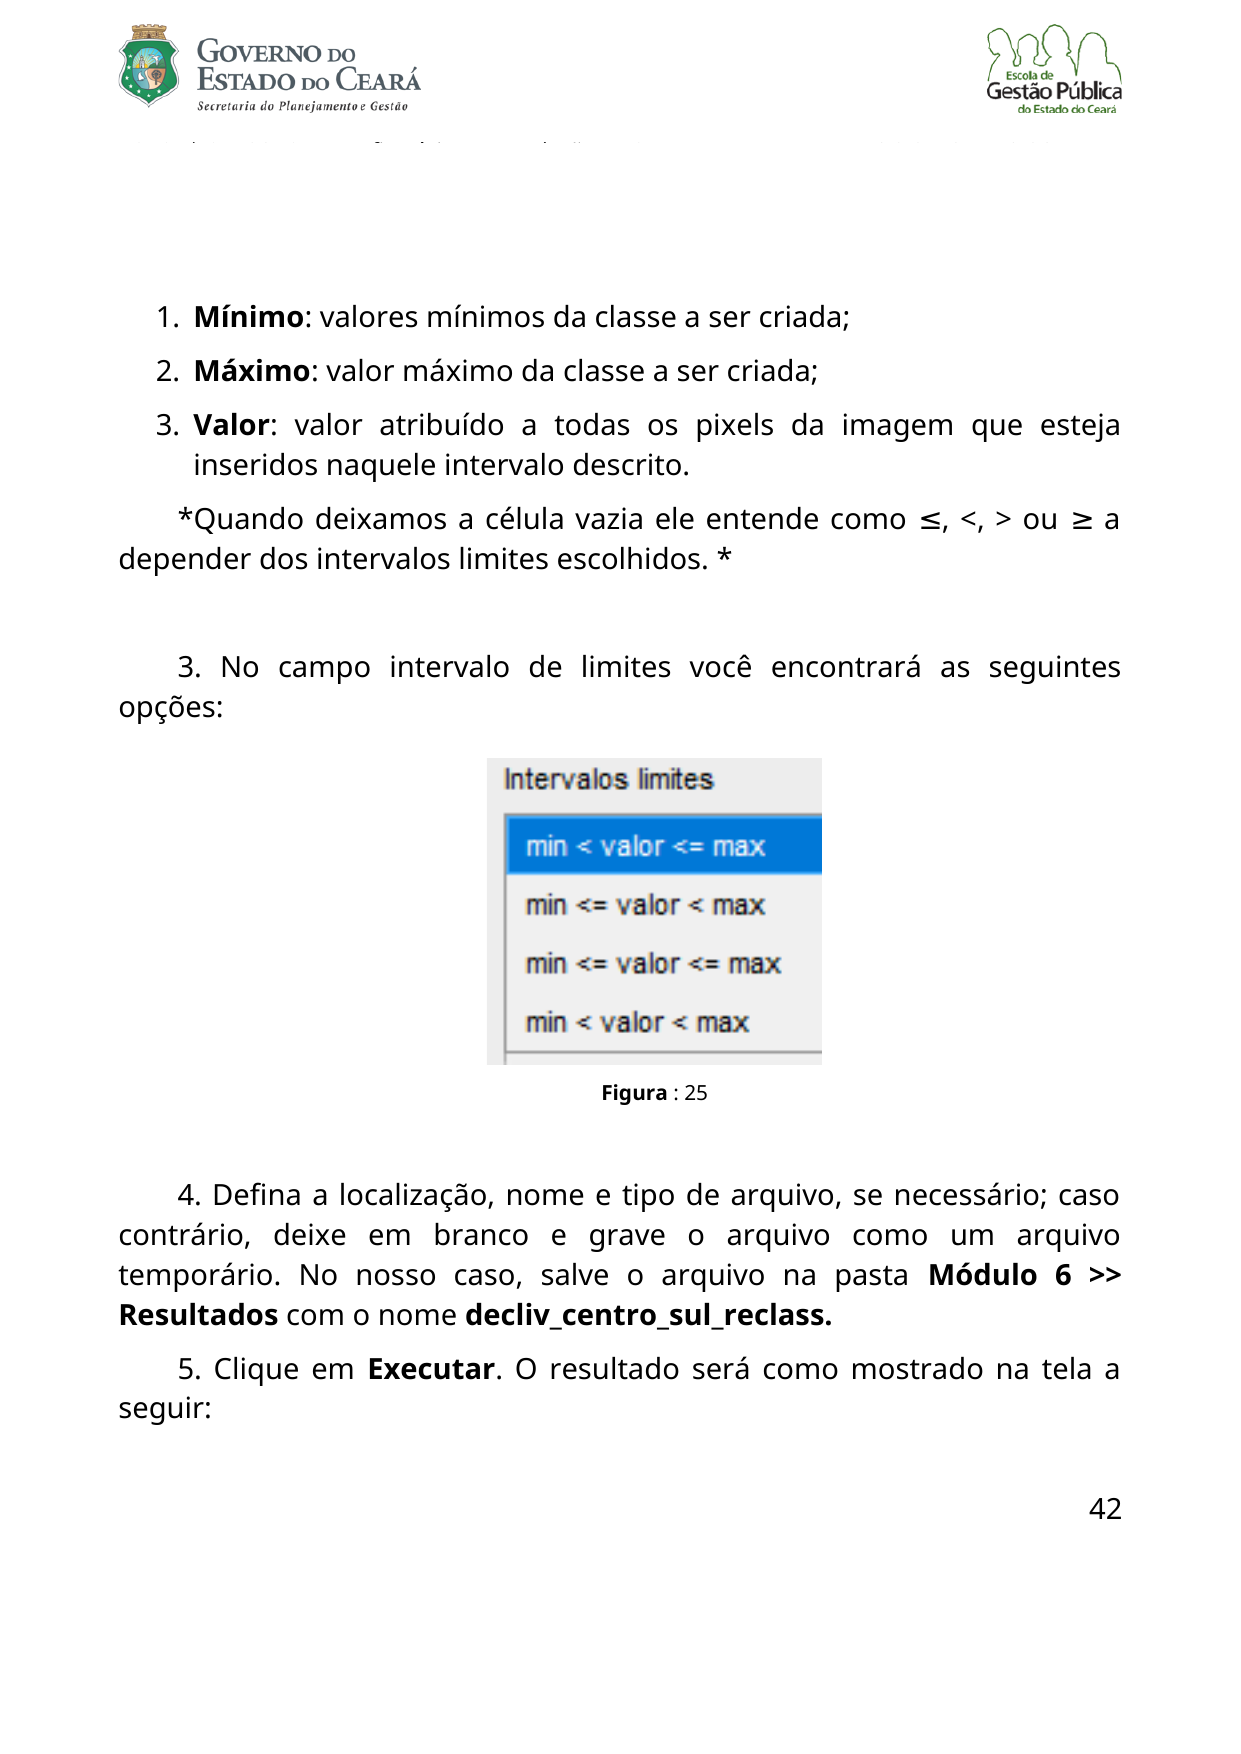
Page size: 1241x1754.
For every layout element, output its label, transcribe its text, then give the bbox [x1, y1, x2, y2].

text 4. Defina a localização, nome e tipo de arquivo, se necessário; caso contrário, deixe em branco e grave o arquivo como um arquivo temporário. No nosso caso, salve o arquivo na pasta Módulo 6 >> Resultados com o nome decliv_centro_sul_reclass. [118, 1175, 1122, 1333]
text *Quando deixamos a célula vazia ele entende como ≤, <, > ou ≥ a depender dos intervalos limites escolhidos. * [118, 498, 1122, 578]
list Mínimo: valores mínimos da classe a ser criada; [156, 296, 1122, 336]
text [487, 749, 822, 758]
text 3. No campo intervalo de limites você encontrará as seguintes opções: [118, 647, 1122, 726]
list Valor: valor atribuído a todas os pixels da imagem que esteja inseridos naquele intervalo descrito. [156, 404, 1122, 484]
picture [486, 758, 822, 1065]
text 5. Clique em Executar. O resultado será como mostrado na tela a seguir: [118, 1348, 1122, 1427]
text Figura : 25 [487, 1065, 822, 1106]
picture [118, 24, 1122, 113]
list Máximo: valor máximo da classe a ser criada; [156, 350, 1122, 390]
